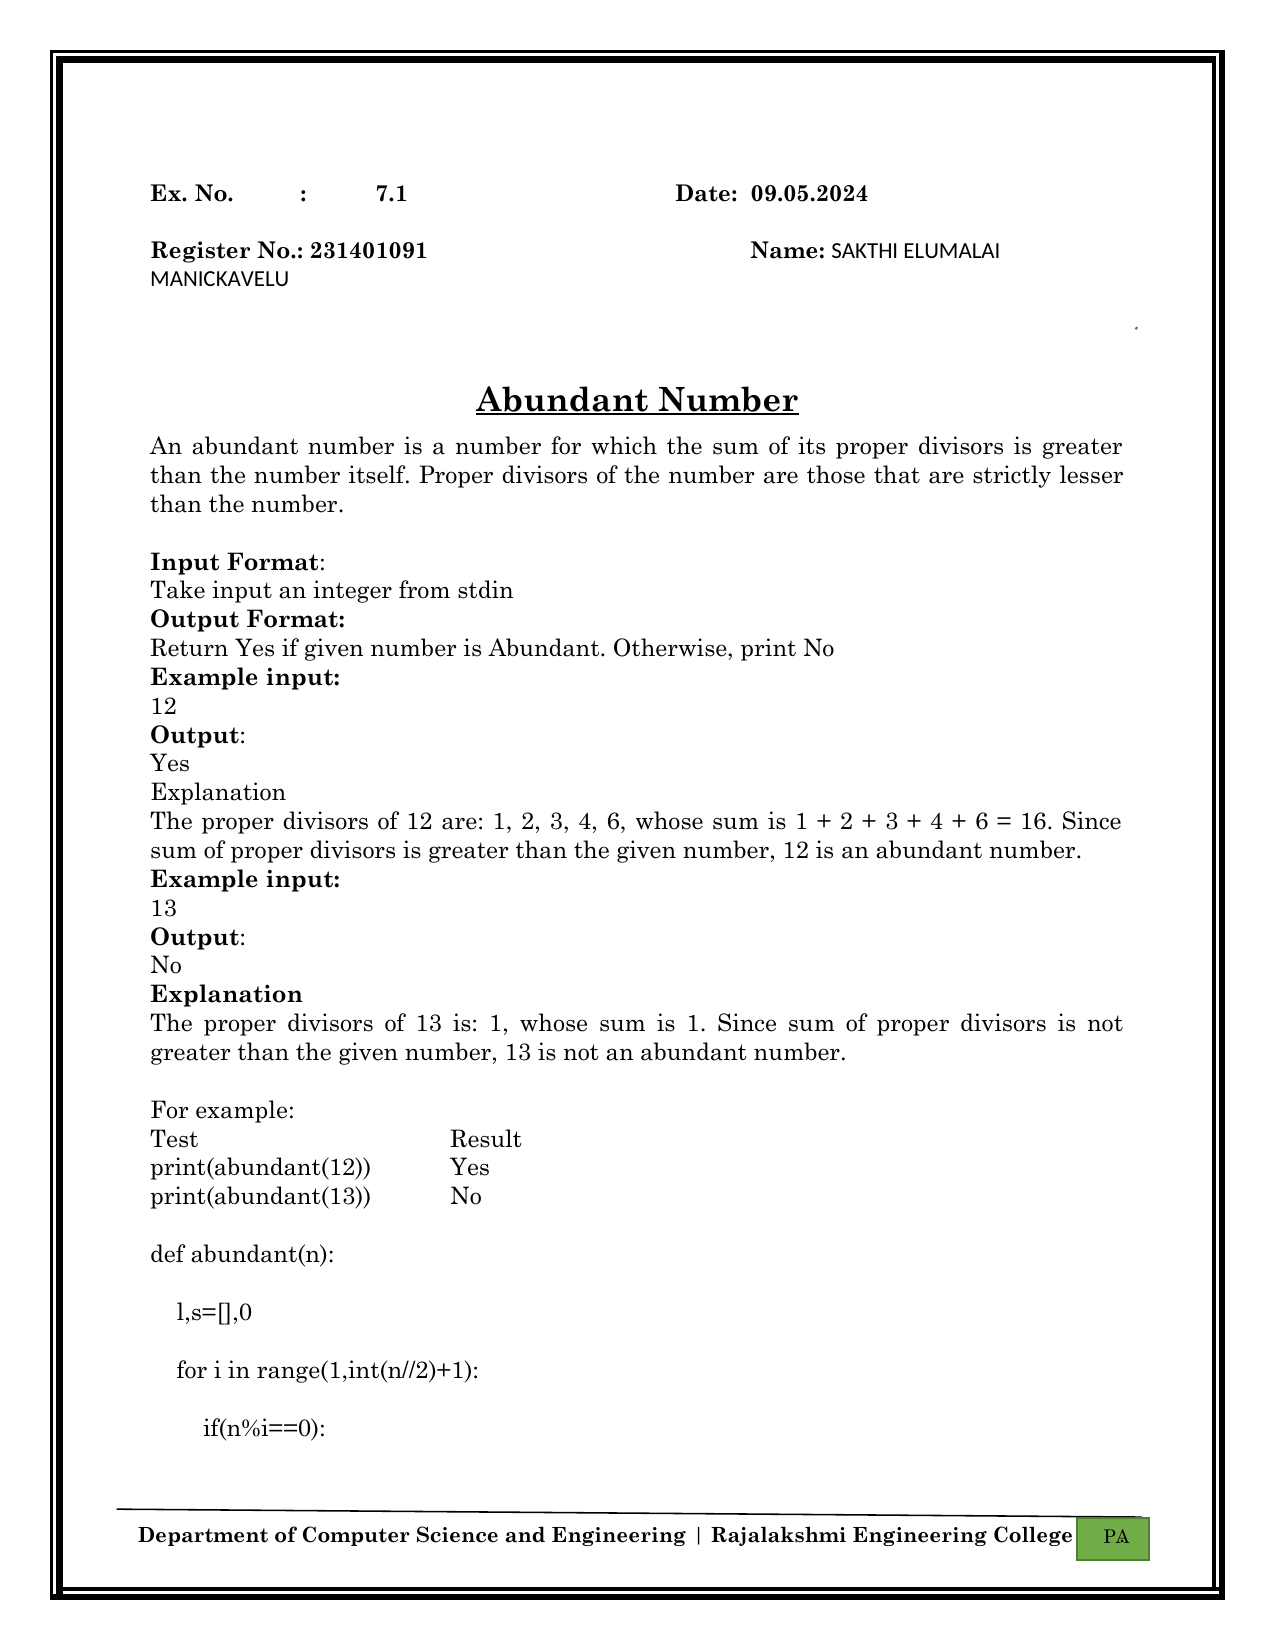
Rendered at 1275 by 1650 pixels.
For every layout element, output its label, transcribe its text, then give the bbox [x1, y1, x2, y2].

text if(n%i==0): [150, 1413, 1125, 1442]
text The proper divisors of 13 is: 1, whose sum is 1. Since sum of proper divisors is not greater than the given number, 13 is not an abundant number. [150, 1008, 1125, 1066]
text Explanation [150, 777, 1125, 806]
text 12 [150, 691, 1125, 719]
text Take input an integer from stdin [150, 575, 1125, 604]
text print(abundant(13)) No [150, 1181, 1125, 1210]
text def abundant(n): [150, 1239, 1125, 1268]
text print(abundant(12)) Yes [150, 1152, 1125, 1181]
text No [150, 950, 1125, 979]
text 13 [150, 892, 1125, 921]
text For example: [150, 1094, 1125, 1123]
text Input Format: [150, 546, 1125, 575]
text l,s=[],0 [150, 1297, 1125, 1326]
text Output: [150, 719, 1125, 748]
text Output: [150, 921, 1125, 950]
text An abundant number is a number for which the sum of its proper divisors is greater than the number itself. Proper divisors of the number are those that are strictly lesser than the number. [150, 431, 1125, 517]
text for i in range(1,int(n//2)+1): [150, 1355, 1125, 1384]
text Explanation [150, 979, 1125, 1008]
text Ex. No. : 7.1 Date: 09.05.2024 [150, 179, 1125, 207]
text Test Result [150, 1123, 1125, 1152]
text Example input: [150, 662, 1125, 691]
text The proper divisors of 12 are: 1, 2, 3, 4, 6, whose sum is 1 + 2 + 3 + 4 + 6 = 16. Since sum of proper divisors is greater than the given number, 12 is an abundant number. [150, 806, 1125, 864]
text Example input: [150, 864, 1125, 892]
text Output Format: [150, 604, 1125, 633]
text Abundant Number [150, 378, 1125, 418]
text Return Yes if given number is Abundant. Otherwise, print No [150, 633, 1125, 662]
text Register No.: 231401091 Name: SAKTHI ELUMALAI MANICKAVELU [150, 236, 1125, 292]
text Yes [150, 748, 1125, 777]
